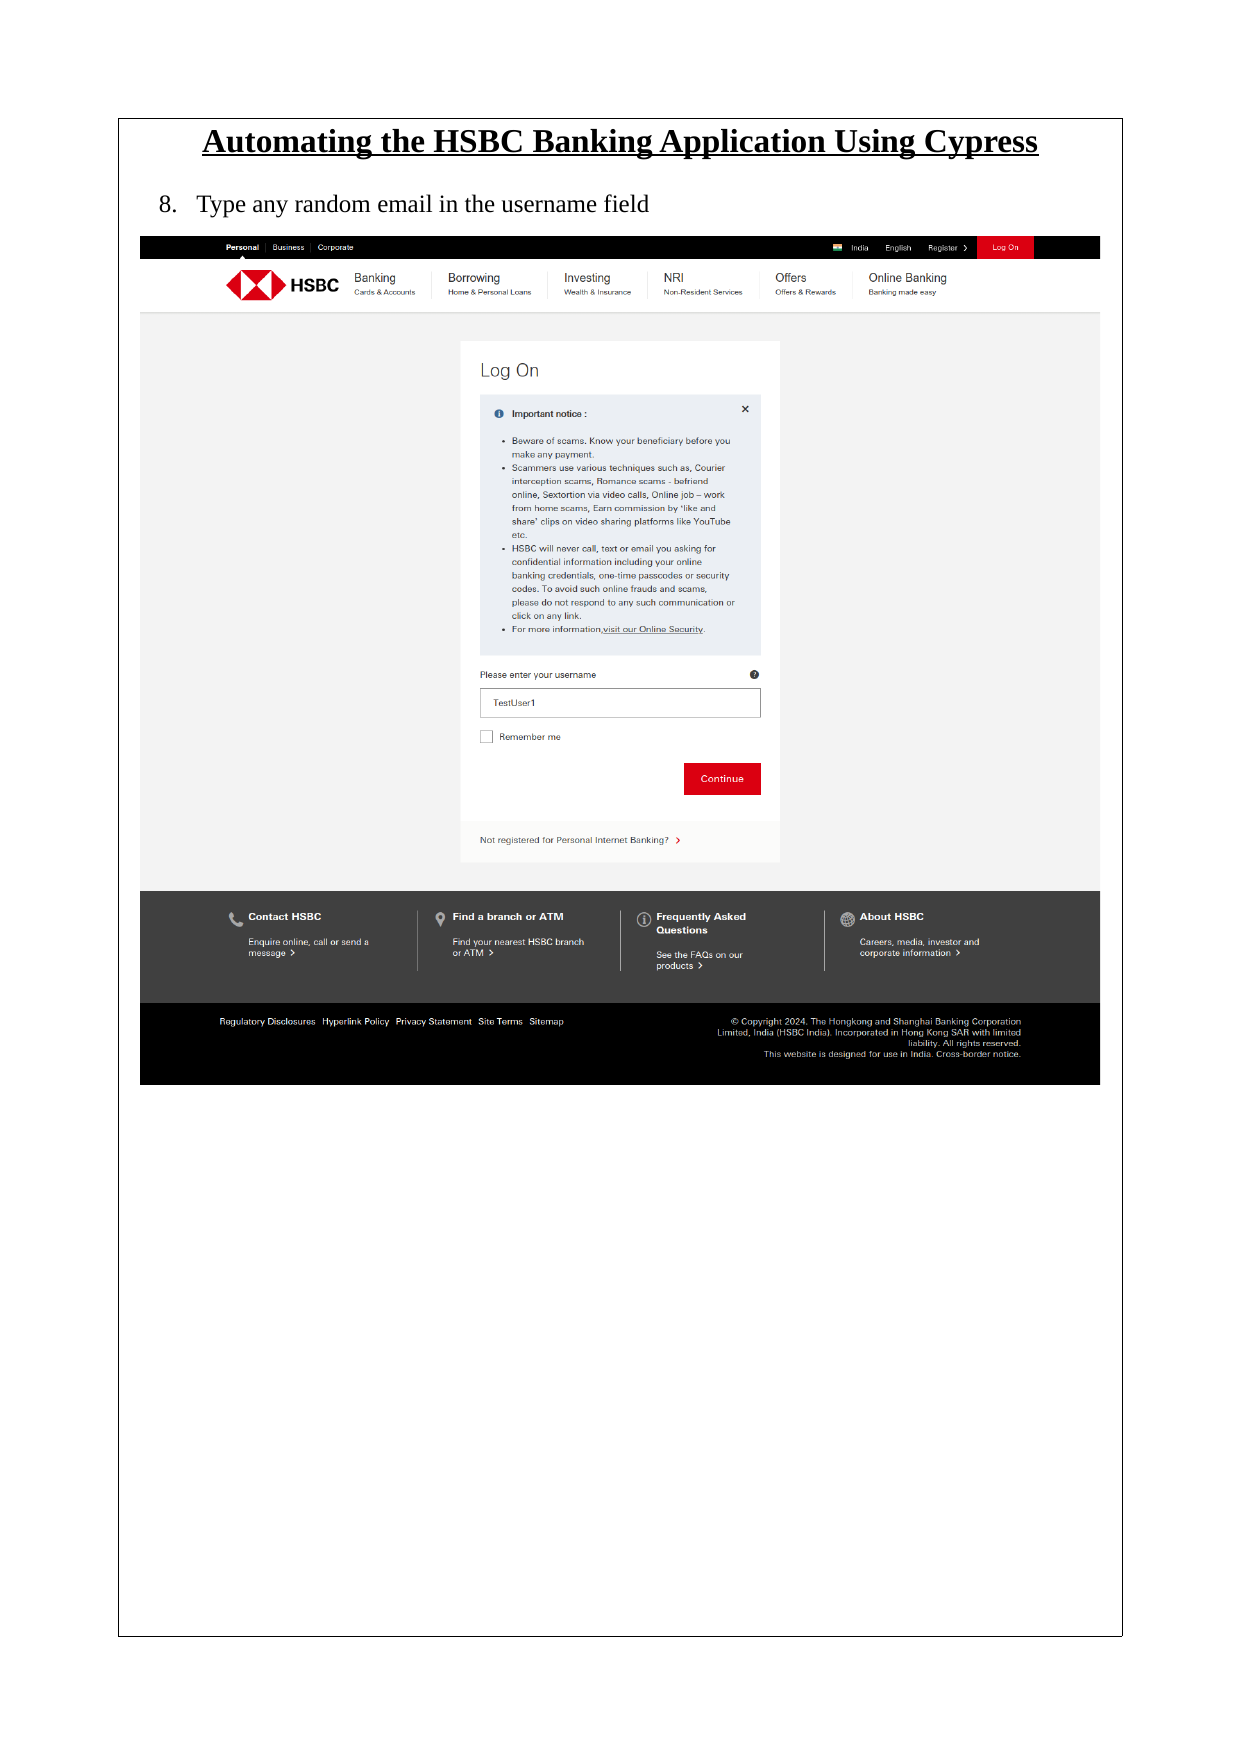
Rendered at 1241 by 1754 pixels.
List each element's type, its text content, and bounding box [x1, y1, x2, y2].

list Type any random email in the username field [159, 189, 1119, 218]
picture [140, 236, 1101, 1085]
